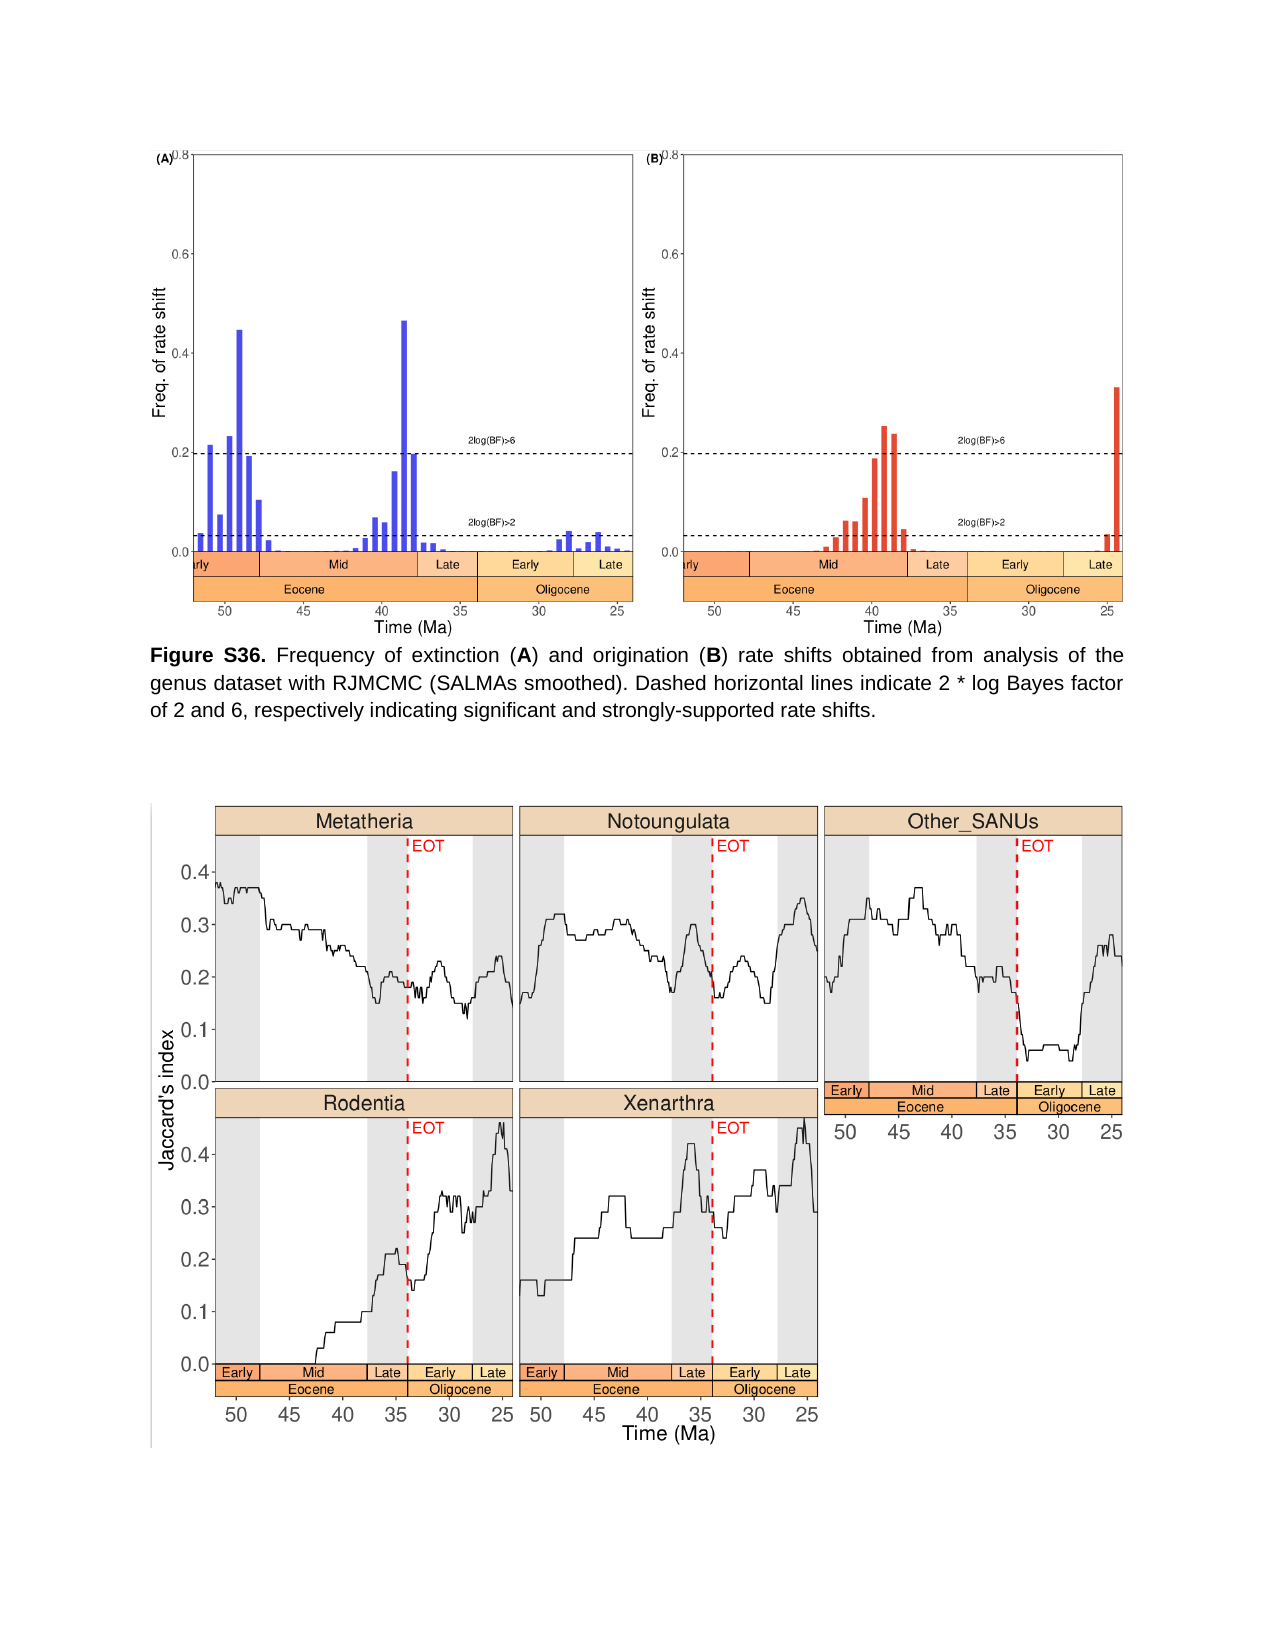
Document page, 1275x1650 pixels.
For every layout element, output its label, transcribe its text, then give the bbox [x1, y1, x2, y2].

picture [150, 803, 1125, 1448]
text Figure S36. Frequency of extinction (A) and origination (B) rate shifts obtained from analysis of the genus dataset with RJMCMC (SALMAs smoothed). Dashed horizontal lines indicate 2 * log Bayes factor of 2 and 6, respectively indicating significant and strongly-supported rate shifts. [150, 640, 1125, 722]
picture [150, 150, 1125, 640]
